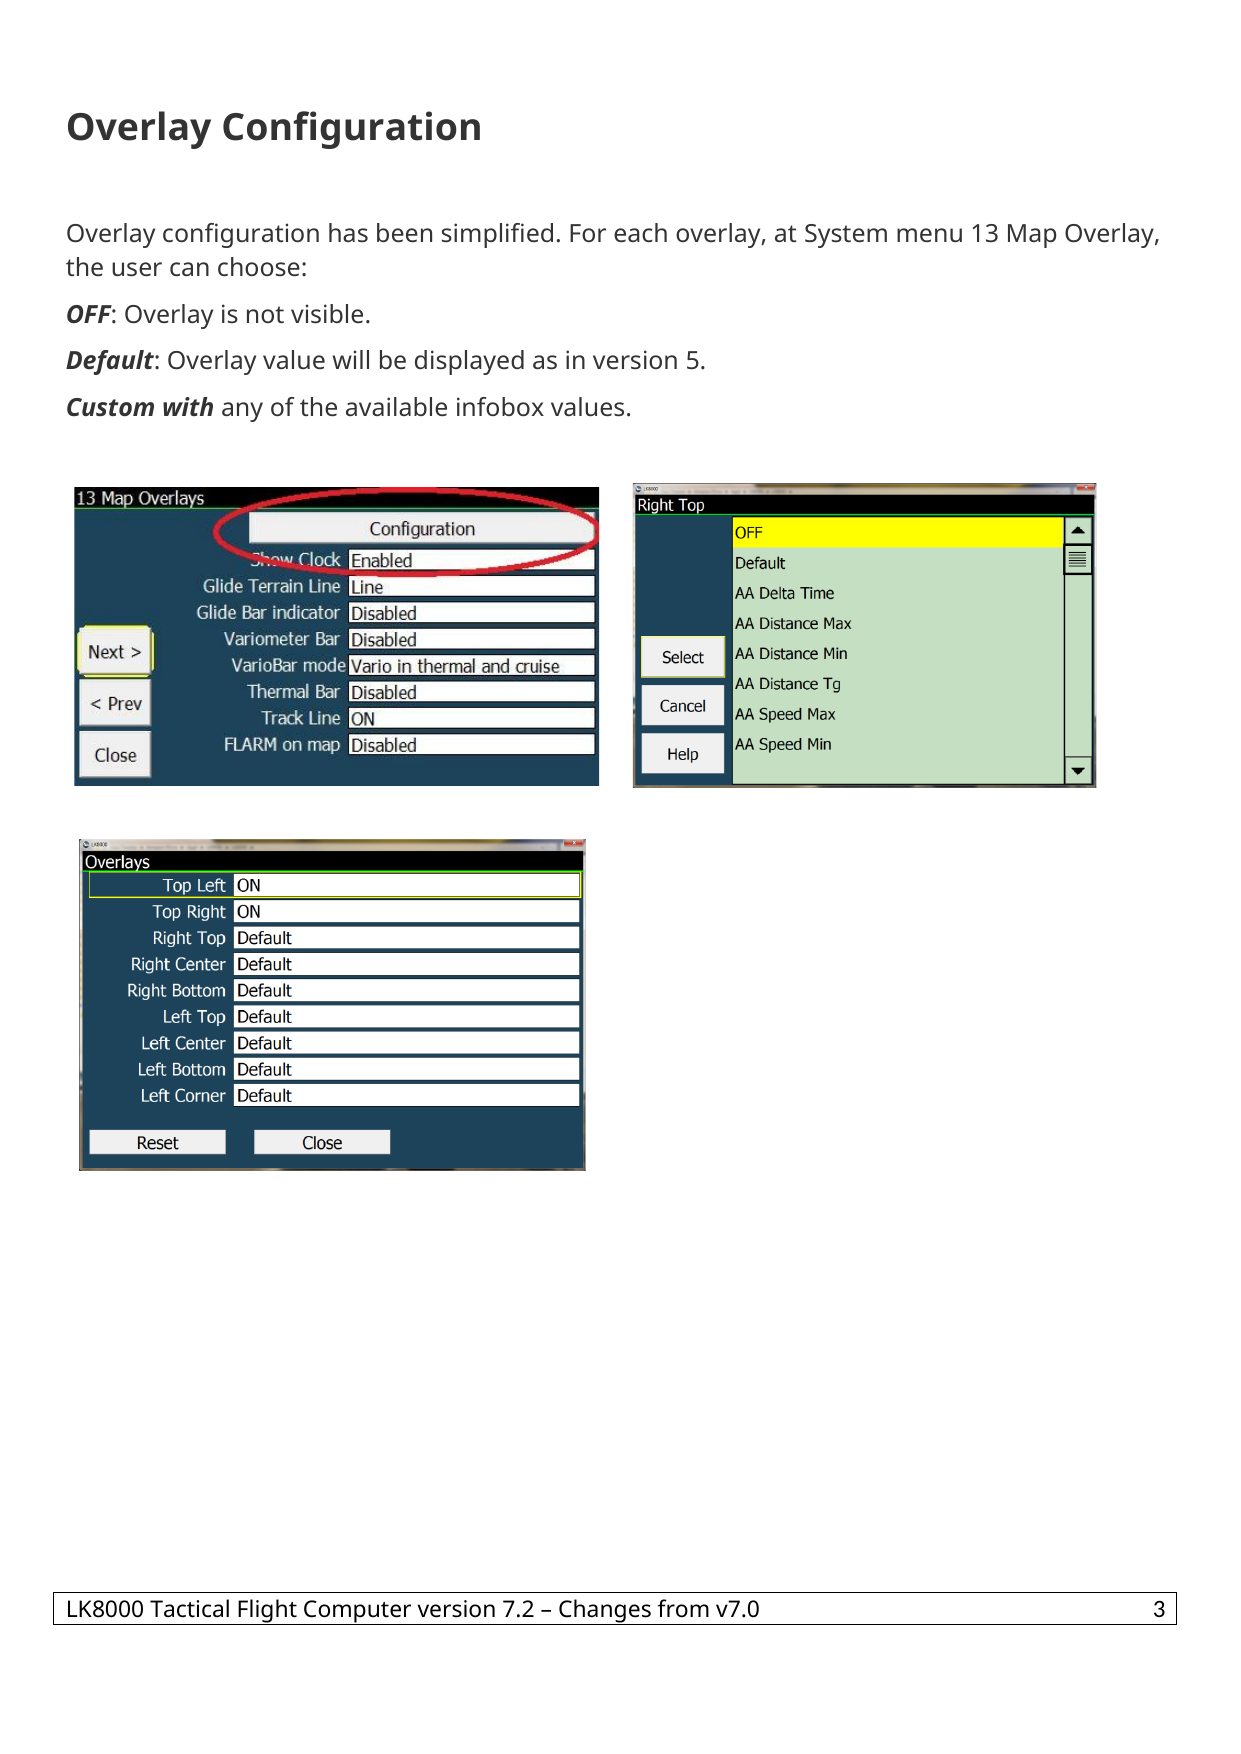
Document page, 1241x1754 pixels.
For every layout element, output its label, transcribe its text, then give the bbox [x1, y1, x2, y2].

picture [74, 487, 600, 786]
text Custom with any of the available infobox values. [66, 389, 1181, 423]
text Default: Overlay value will be displayed as in version 5. [66, 343, 1181, 377]
picture [79, 839, 586, 1171]
text OFF: Overlay is not visible. [66, 296, 1181, 330]
picture [632, 483, 1097, 788]
text Overlay configuration has been simplified. For each overlay, at System menu 13 Map Overlay, the user can choose: [66, 216, 1181, 284]
subtitle Overlay Configuration [66, 100, 1181, 151]
